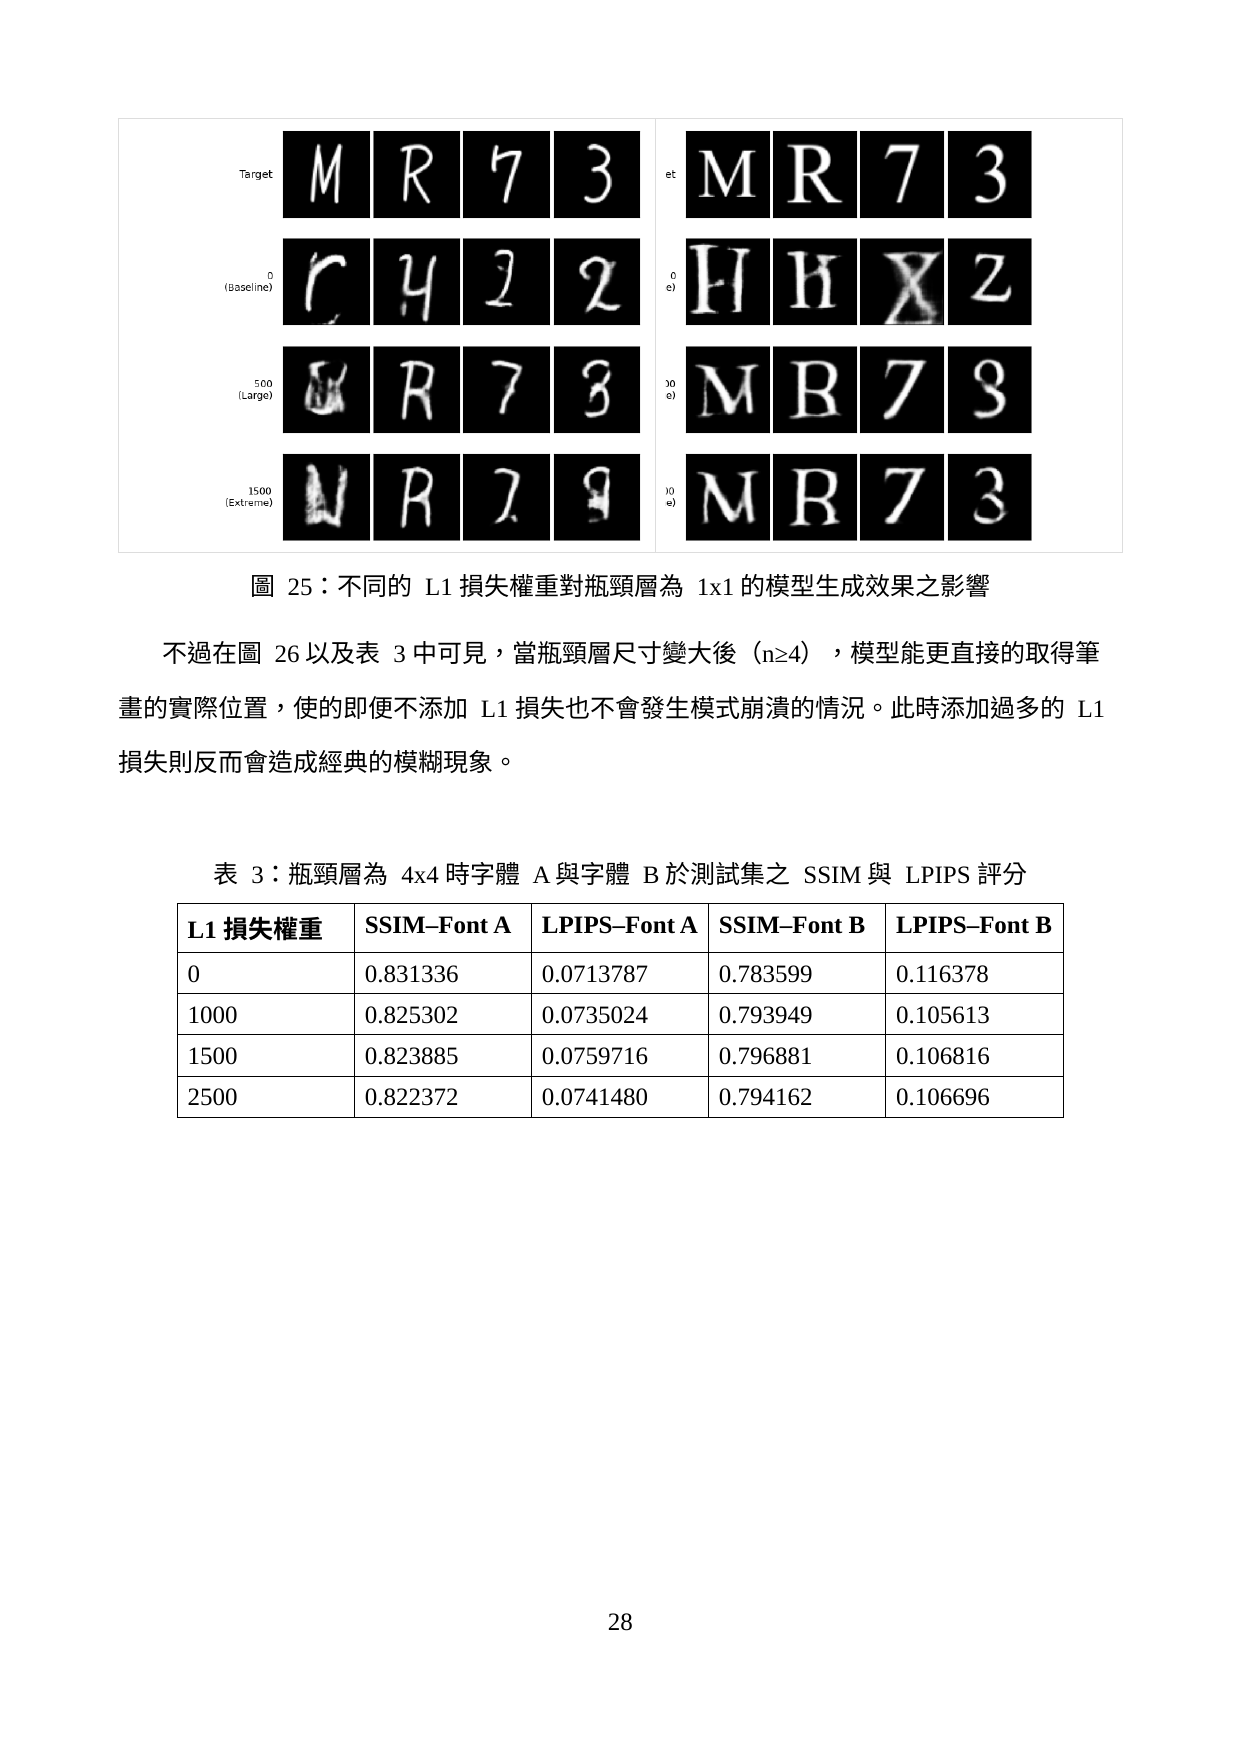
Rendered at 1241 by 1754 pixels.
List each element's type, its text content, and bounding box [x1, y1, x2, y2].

table_cell 0.796881 [709, 1035, 885, 1076]
table_cell 0.793949 [709, 994, 885, 1034]
table_cell 0.106816 [886, 1035, 1063, 1076]
table_header LPIPS–Font A [532, 904, 708, 952]
table_cell 0 [178, 953, 354, 993]
table_cell 1500 [178, 1035, 354, 1076]
table_cell 0.0713787 [532, 953, 708, 993]
picture [665, 125, 1037, 547]
table_header SSIM–Font A [355, 904, 531, 952]
text 圖 25：不同的 L1 損失權重對瓶頸層為 1x1 的模型生成效果之影響 [118, 566, 1122, 603]
text 表 3：瓶頸層為 4x4 時字體 A 與字體 B 於測試集之 SSIM 與 LPIPS 評分 [118, 854, 1122, 891]
table_cell 0.822372 [355, 1077, 531, 1117]
table_cell 0.831336 [355, 953, 531, 993]
text 不過在圖 26 以及表 3 中可見，當瓶頸層尺寸變大後（n≥4），模型能更直接的取得筆畫的實際位置，使的即便不添加 L1 損失也不會發生模式崩潰的情況。此時添加過多的 L1 損失則反而會造成經典的模糊現象。 [118, 634, 1122, 779]
table_cell 0.825302 [355, 994, 531, 1034]
table_cell 0.0741480 [532, 1077, 708, 1117]
table_cell 0.783599 [709, 953, 885, 993]
table_header LPIPS–Font B [886, 904, 1063, 952]
table_cell 0.794162 [709, 1077, 885, 1117]
table_cell 0.0735024 [532, 994, 708, 1034]
picture [213, 125, 646, 547]
table_cell 1000 [178, 994, 354, 1034]
table_cell 0.0759716 [532, 1035, 708, 1076]
table_header L1 損失權重 [178, 904, 354, 952]
table_cell 0.823885 [355, 1035, 531, 1076]
table_header [119, 119, 655, 552]
table_cell 0.106696 [886, 1077, 1063, 1117]
table_header SSIM–Font B [709, 904, 885, 952]
table_cell 0.116378 [886, 953, 1063, 993]
table_cell 0.105613 [886, 994, 1063, 1034]
table_header [656, 119, 1122, 552]
table_cell 2500 [178, 1077, 354, 1117]
